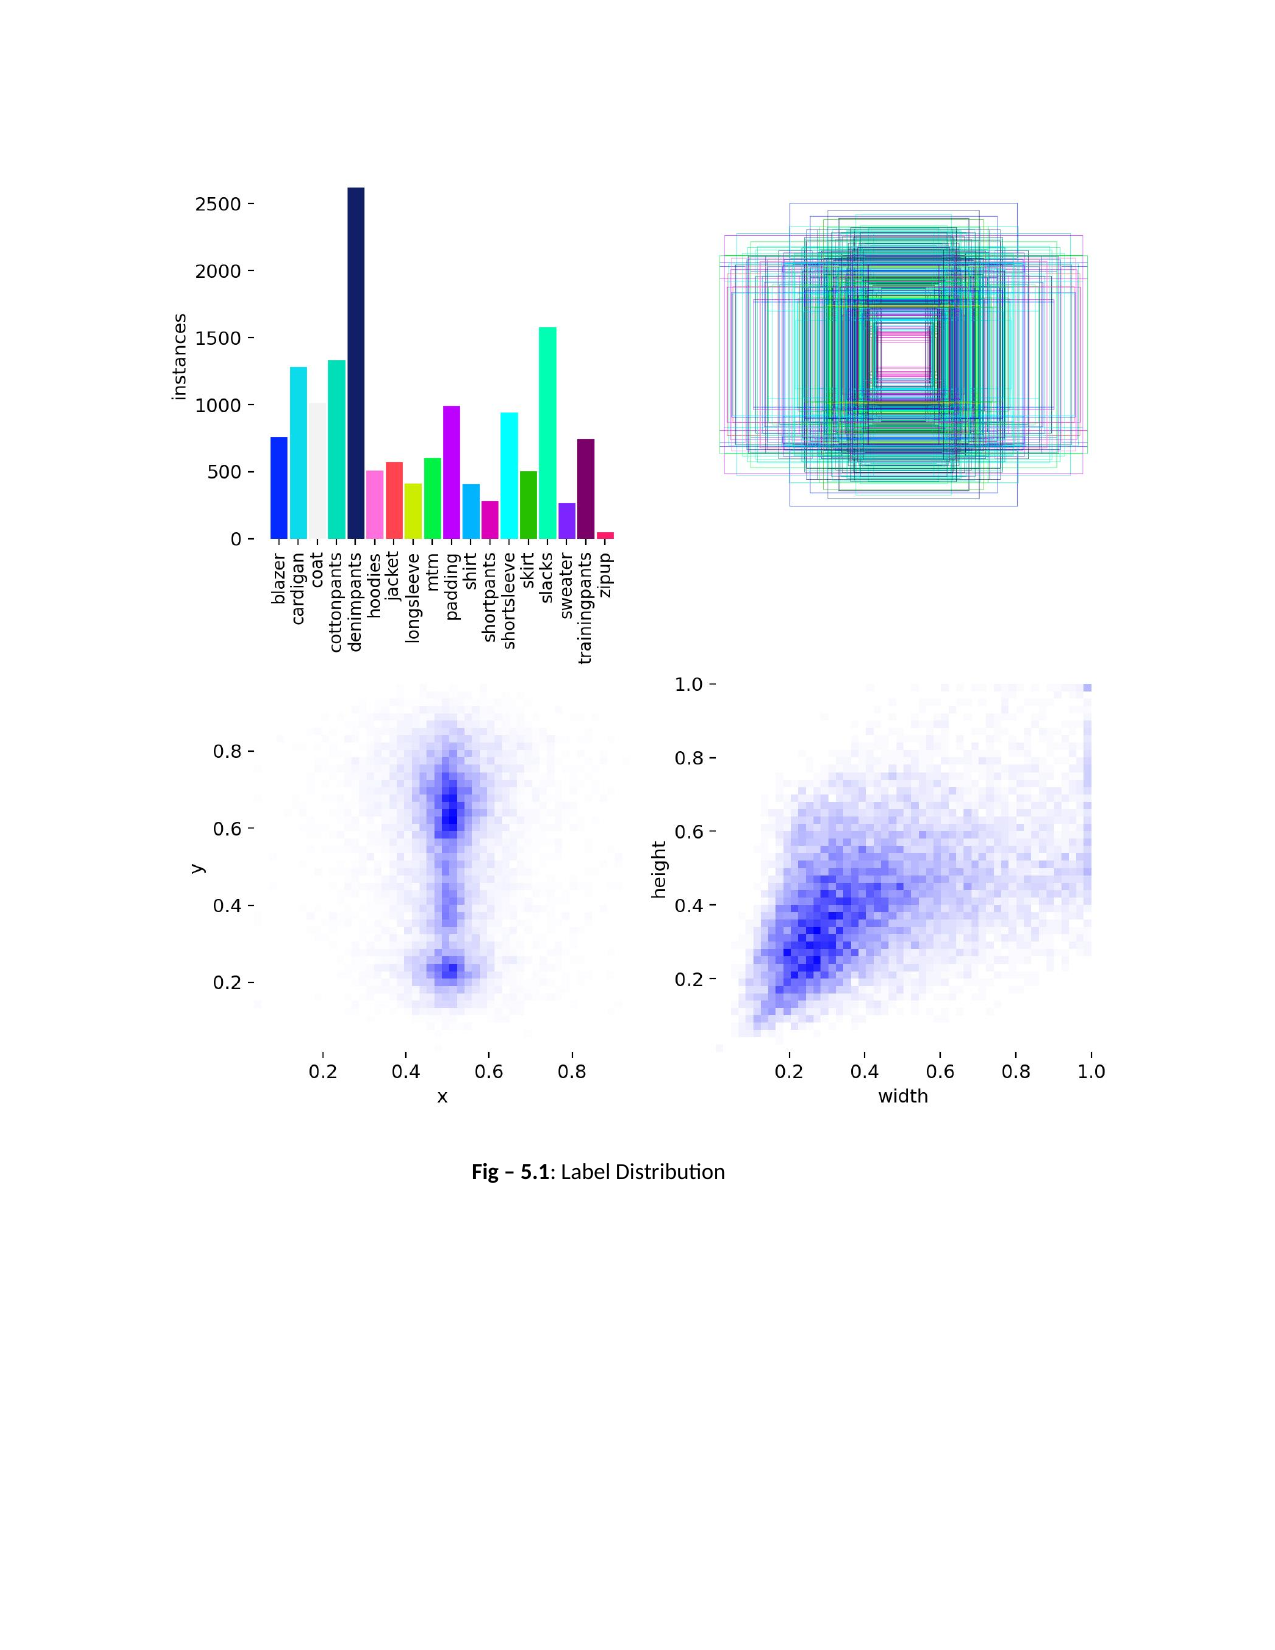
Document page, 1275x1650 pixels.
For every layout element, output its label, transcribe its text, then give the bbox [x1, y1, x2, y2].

picture [150, 150, 1125, 1126]
text Fig – 5.1: Label Distribution [472, 1157, 795, 1185]
